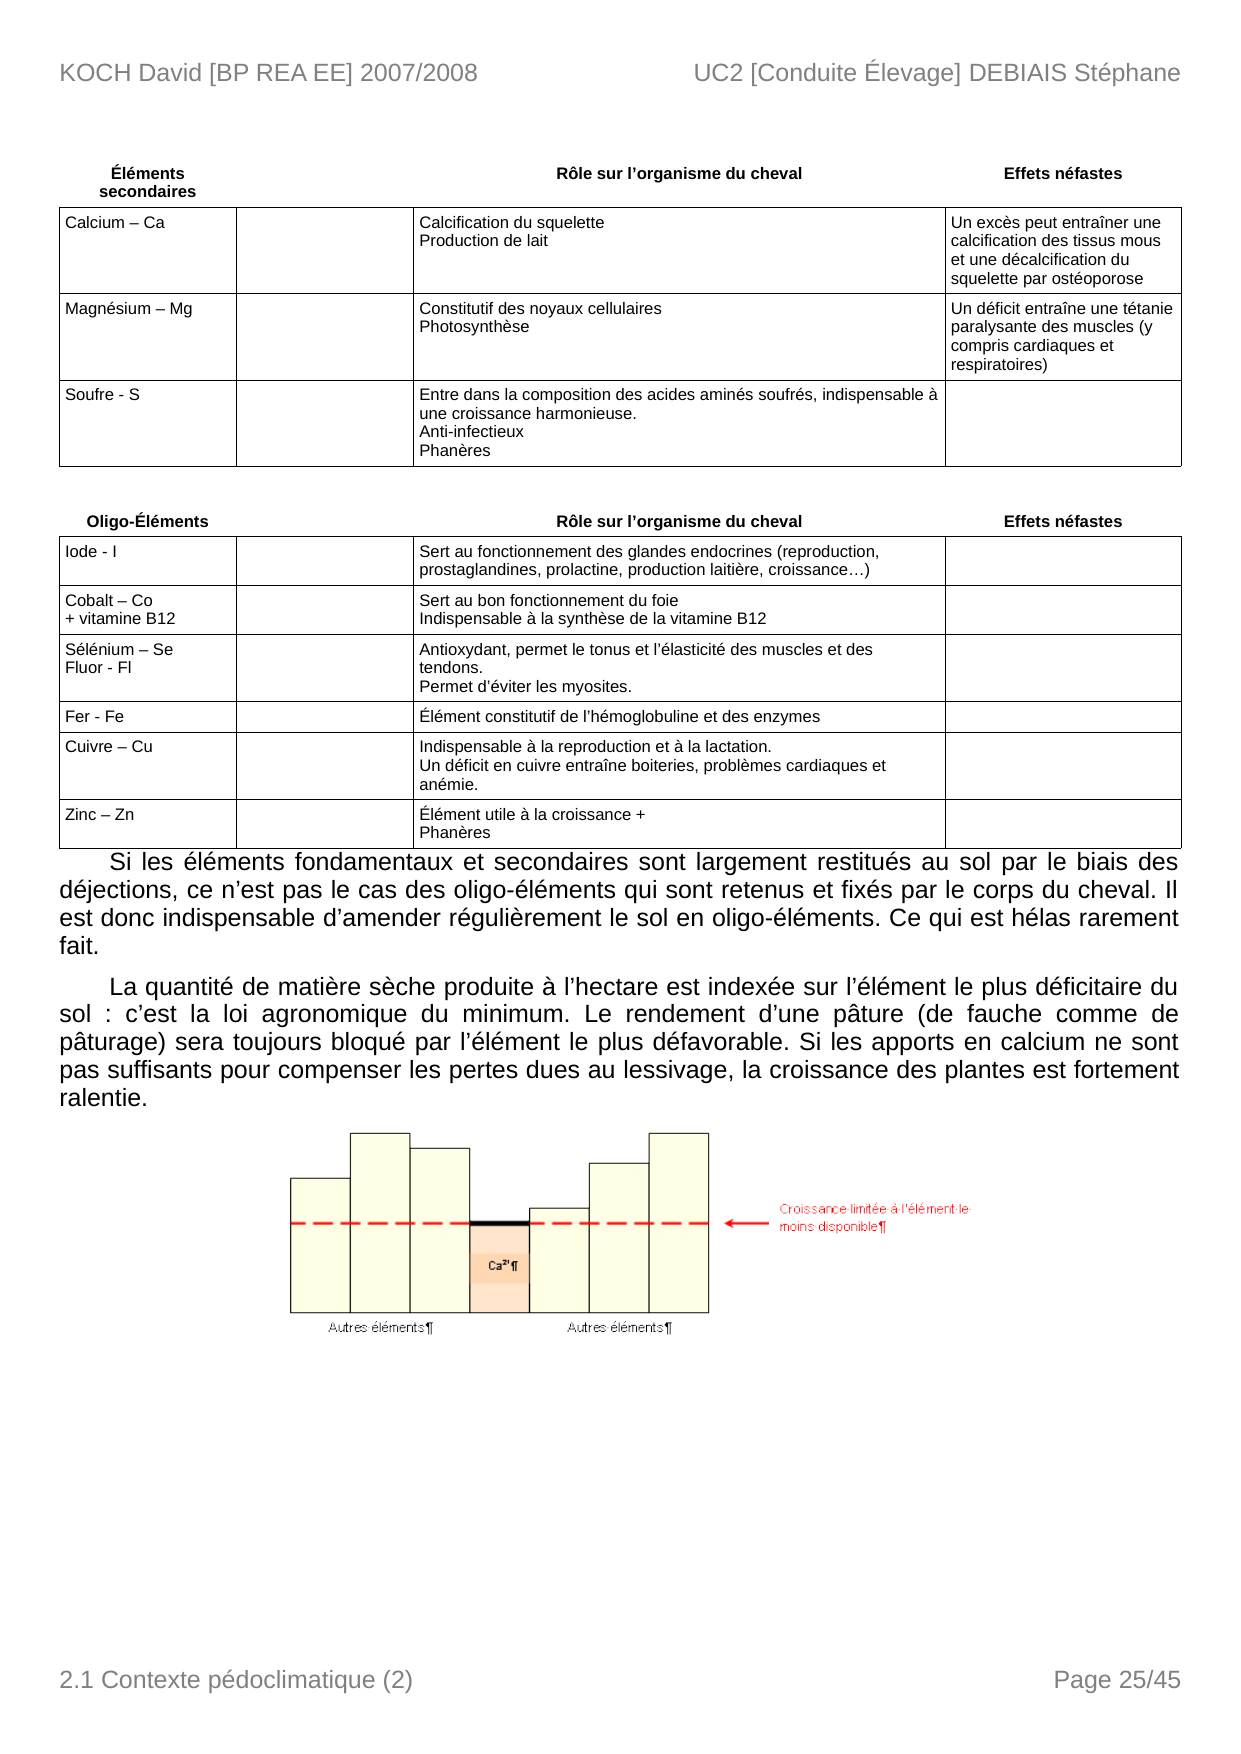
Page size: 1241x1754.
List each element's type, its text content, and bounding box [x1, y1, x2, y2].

table_cell [946, 635, 1181, 701]
table_cell Un déficit entraîne une tétanie paralysante des muscles (y compris cardiaques et respiratoires) [946, 294, 1181, 379]
text La quantité de matière sèche produite à l’hectare est indexée sur l’élément le plus déficitaire du sol : c’est la loi agronomique du minimum. Le rendement d’une pâture (de fauche comme de pâturage) sera toujours bloqué par l’élément le plus défavorable. Si les apports en calcium ne sont pas suffisants pour compenser les pertes dues au lessivage, la croissance des plantes est fortement ralentie. [59, 972, 1181, 1112]
table_header Oligo-Éléments [59, 506, 236, 536]
table_cell [946, 800, 1181, 848]
table_cell Indispensable à la reproduction et à la lactation. Un déficit en cuivre entraîne boiteries, problèmes cardiaques et anémie. [414, 733, 945, 799]
table_cell Antioxydant, permet le tonus et l’élasticité des muscles et des tendons. Permet d’éviter les myosites. [414, 635, 945, 701]
table_cell [237, 537, 413, 585]
table_cell Calcium – Ca [60, 208, 236, 293]
table_cell [237, 635, 413, 701]
table_cell Soufre - S [60, 381, 236, 466]
table_cell Un excès peut entraîner une calcification des tissus mous et une décalcification du squelette par ostéoporose [946, 208, 1181, 293]
table_cell Magnésium – Mg [60, 294, 236, 379]
table_cell Sert au bon fonctionnement du foie Indispensable à la synthèse de la vitamine B12 [414, 586, 945, 634]
table_cell [237, 800, 413, 848]
table_header Effets néfastes [945, 159, 1181, 207]
table_header Effets néfastes [945, 506, 1181, 536]
table_cell [237, 733, 413, 799]
picture [249, 1124, 992, 1361]
table_header Rôle sur l’organisme du cheval [413, 159, 945, 207]
table_cell [946, 733, 1181, 799]
table_header [236, 159, 413, 207]
table_cell [946, 381, 1181, 466]
table_cell [237, 702, 413, 732]
table_cell [946, 702, 1181, 732]
table_cell Calcification du squelette Production de lait [414, 208, 945, 293]
table_cell Zinc – Zn [60, 800, 236, 848]
table_cell Entre dans la composition des acides aminés soufrés, indispensable à une croissance harmonieuse. Anti-infectieux Phanères [414, 381, 945, 466]
table_cell Cobalt – Co + vitamine B12 [60, 586, 236, 634]
table_cell [237, 294, 413, 379]
table_header Rôle sur l’organisme du cheval [413, 506, 945, 536]
table_header Éléments secondaires [59, 159, 236, 207]
text Si les éléments fondamentaux et secondaires sont largement restitués au sol par le biais des déjections, ce n’est pas le cas des oligo-éléments qui sont retenus et fixés par le corps du cheval. Il est donc indispensable d’amender régulièrement le sol en oligo-éléments. Ce qui est hélas rarement fait. [59, 849, 1181, 960]
table_cell [946, 537, 1181, 585]
table_cell [237, 586, 413, 634]
table_cell [237, 208, 413, 293]
table_cell [946, 586, 1181, 634]
table_cell Élément utile à la croissance + Phanères [414, 800, 945, 848]
table_cell Constitutif des noyaux cellulaires Photosynthèse [414, 294, 945, 379]
table_cell Élément constitutif de l’hémoglobuline et des enzymes [414, 702, 945, 732]
table_cell Sert au fonctionnement des glandes endocrines (reproduction, prostaglandines, prolactine, production laitière, croissance…) [414, 537, 945, 585]
table_cell Iode - I [60, 537, 236, 585]
table_cell Sélénium – Se Fluor - Fl [60, 635, 236, 701]
table_header [236, 506, 413, 536]
table_cell Fer - Fe [60, 702, 236, 732]
table_cell Cuivre – Cu [60, 733, 236, 799]
table_cell [237, 381, 413, 466]
